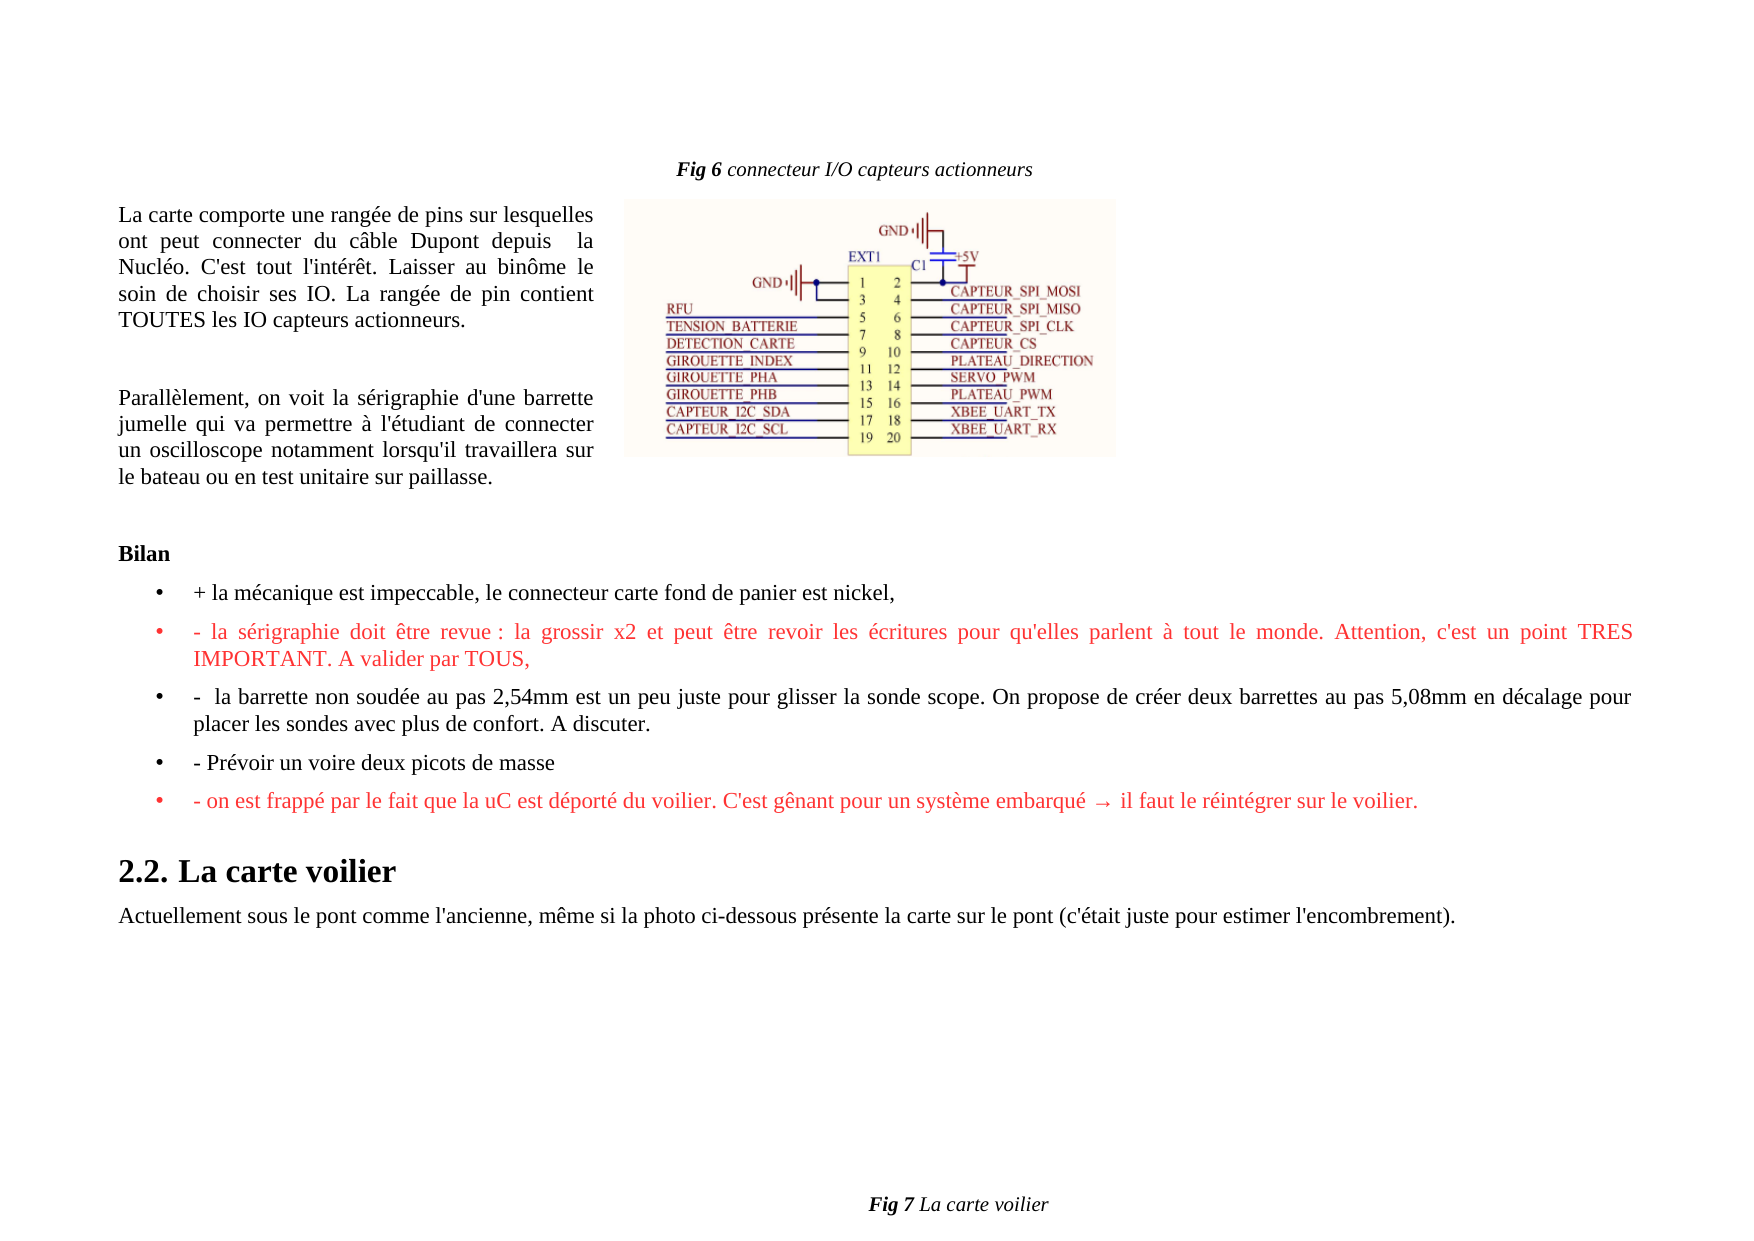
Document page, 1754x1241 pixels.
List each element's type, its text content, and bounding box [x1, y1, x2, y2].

list - on est frappé par le fait que la uC est déporté du voilier. C'est gênant pour un système embarqué → il faut le réintégrer sur le voilier. [156, 787, 1636, 814]
text [1116, 201, 1636, 332]
list - la barrette non soudée au pas 2,54mm est un peu juste pour glisser la sonde scope. On propose de créer deux barrettes au pas 5,08mm en décalage pour placer les sondes avec plus de confort. A discuter. [156, 683, 1636, 736]
text Bilan [118, 541, 1636, 567]
list - la sérigraphie doit être revue : la grossir x2 et peut être revoir les écritures pour qu'elles parlent à tout le monde. Attention, c'est un point TRES IMPORTANT. A valider par TOUS, [156, 618, 1636, 671]
list - Prévoir un voire deux picots de masse [156, 749, 1636, 775]
subtitle La carte voilier [118, 851, 1636, 890]
text La carte comporte une rangée de pins sur lesquelles ont peut connecter du câble Dupont depuis la Nucléo. C'est tout l'intérêt. Laisser au binôme le soin de choisir ses IO. La rangée de pin contient TOUTES les IO capteurs actionneurs. [118, 201, 624, 332]
list + la mécanique est impeccable, le connecteur carte fond de panier est nickel, [156, 579, 1636, 606]
text Parallèlement, on voit la sérigraphie d'une barrette jumelle qui va permettre à l'étudiant de connecter un oscilloscope notamment lorsqu'il travaillera sur le bateau ou en test unitaire sur paillasse. [118, 384, 1636, 489]
text Actuellement sous le pont comme l'ancienne, même si la photo ci-dessous présente la carte sur le pont (c'était juste pour estimer l'encombrement). [118, 902, 1636, 928]
